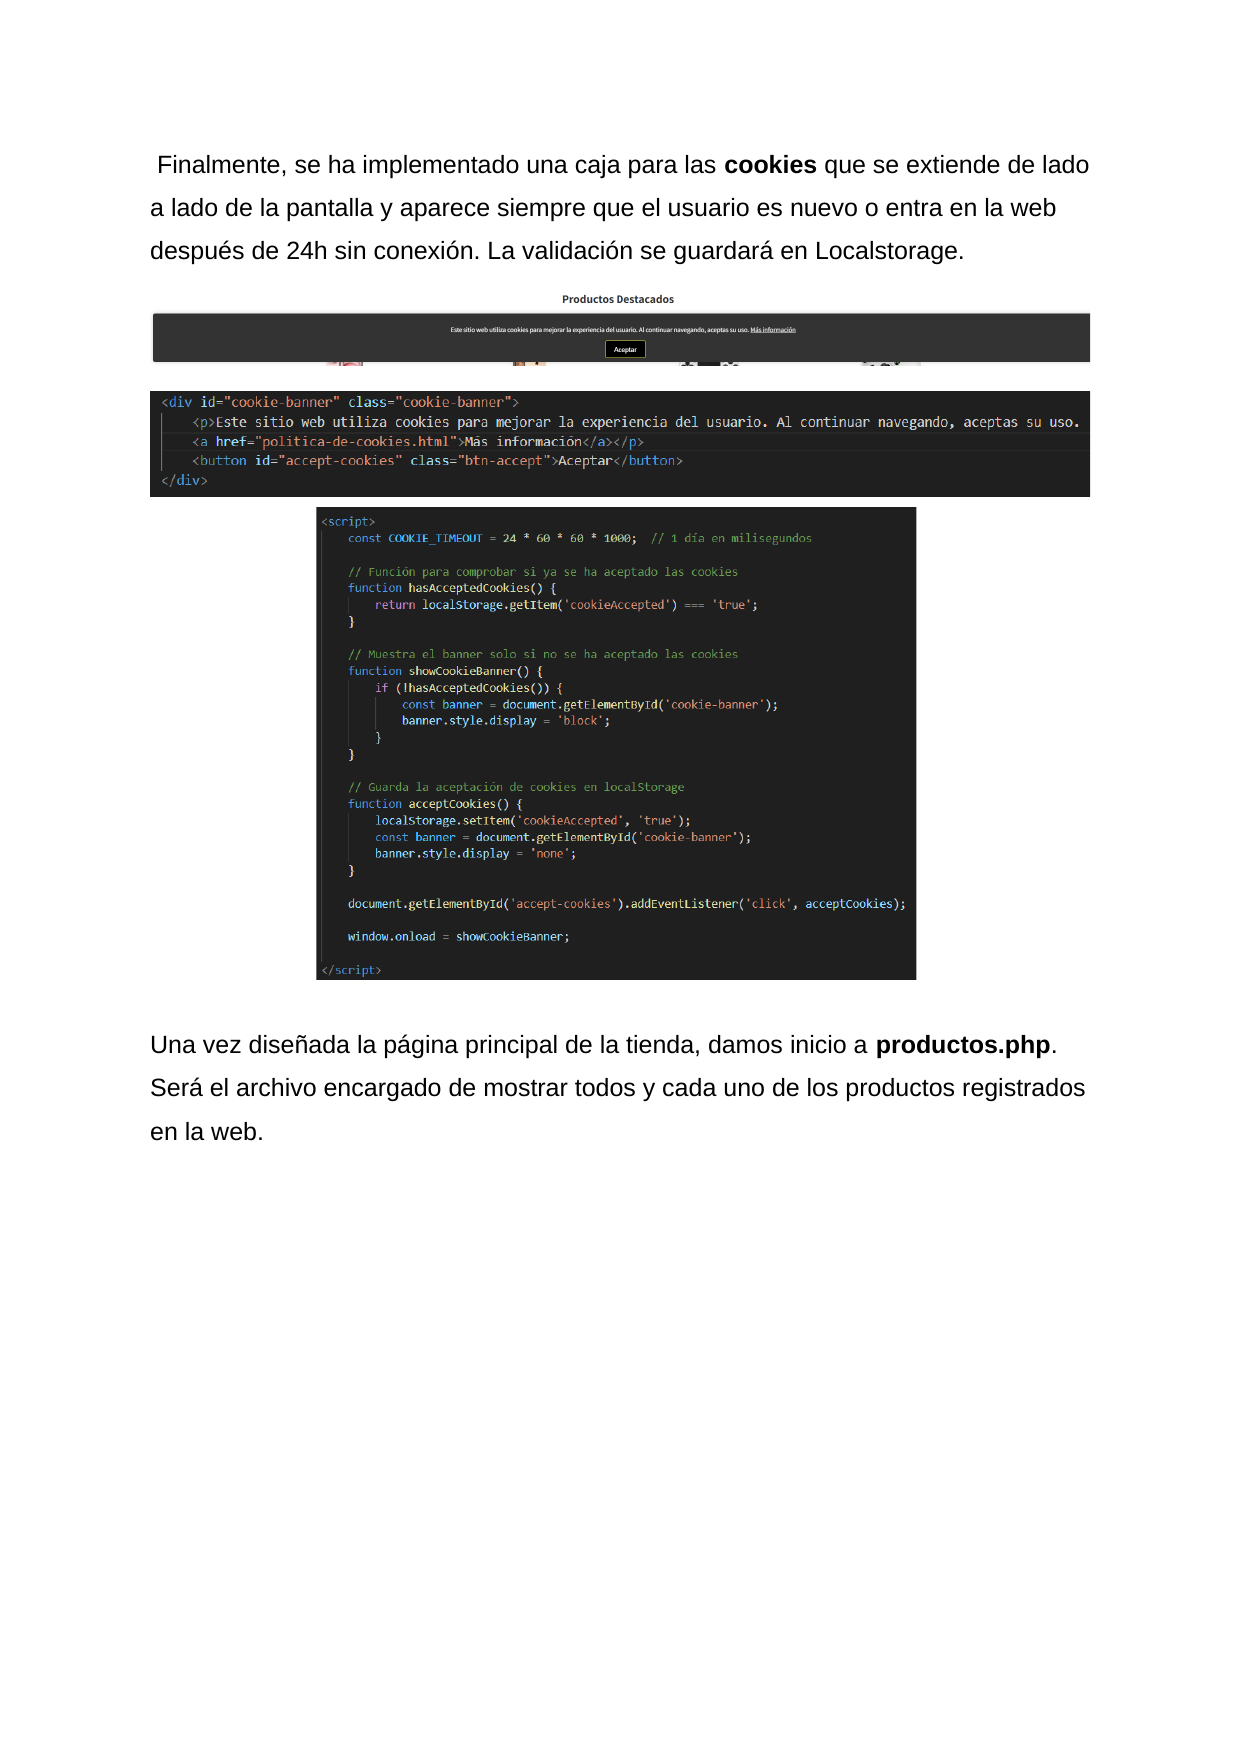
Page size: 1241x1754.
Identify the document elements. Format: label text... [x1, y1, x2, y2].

picture [316, 507, 917, 980]
picture [150, 391, 1091, 497]
picture [150, 293, 1091, 366]
text Una vez diseñada la página principal de la tienda, damos inicio a productos.php. Será el archivo encargado de mostrar todos y cada uno de los productos registrados en la web. [150, 1030, 1090, 1145]
text Finalmente, se ha implementado una caja para las cookies que se extiende de lado a lado de la pantalla y aparece siempre que el usuario es nuevo o entra en la web después de 24h sin conexión. La validación se guardará en Localstorage. [150, 150, 1090, 265]
